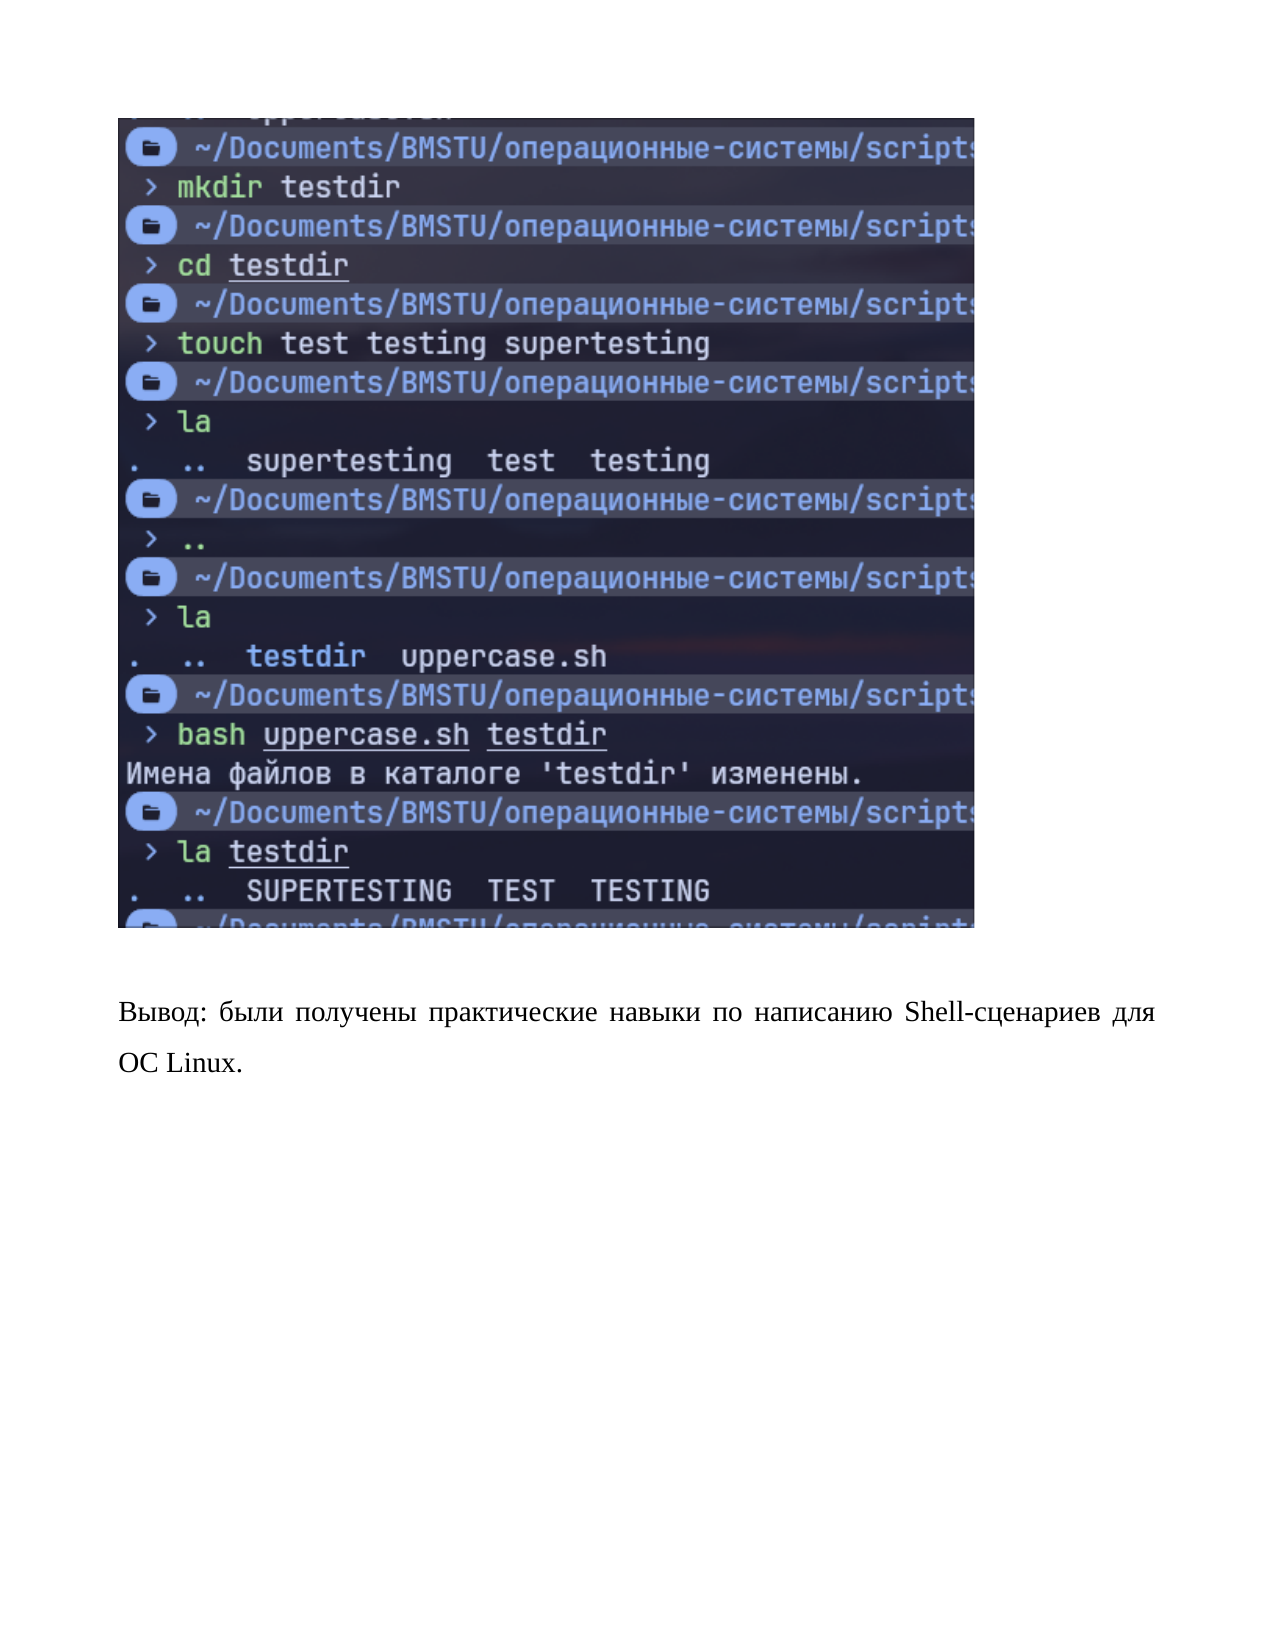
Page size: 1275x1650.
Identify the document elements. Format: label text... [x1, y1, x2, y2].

picture [118, 118, 975, 928]
text Вывод: были получены практические навыки по написанию Shell-сценариев для OC Linux. [118, 994, 1157, 1078]
